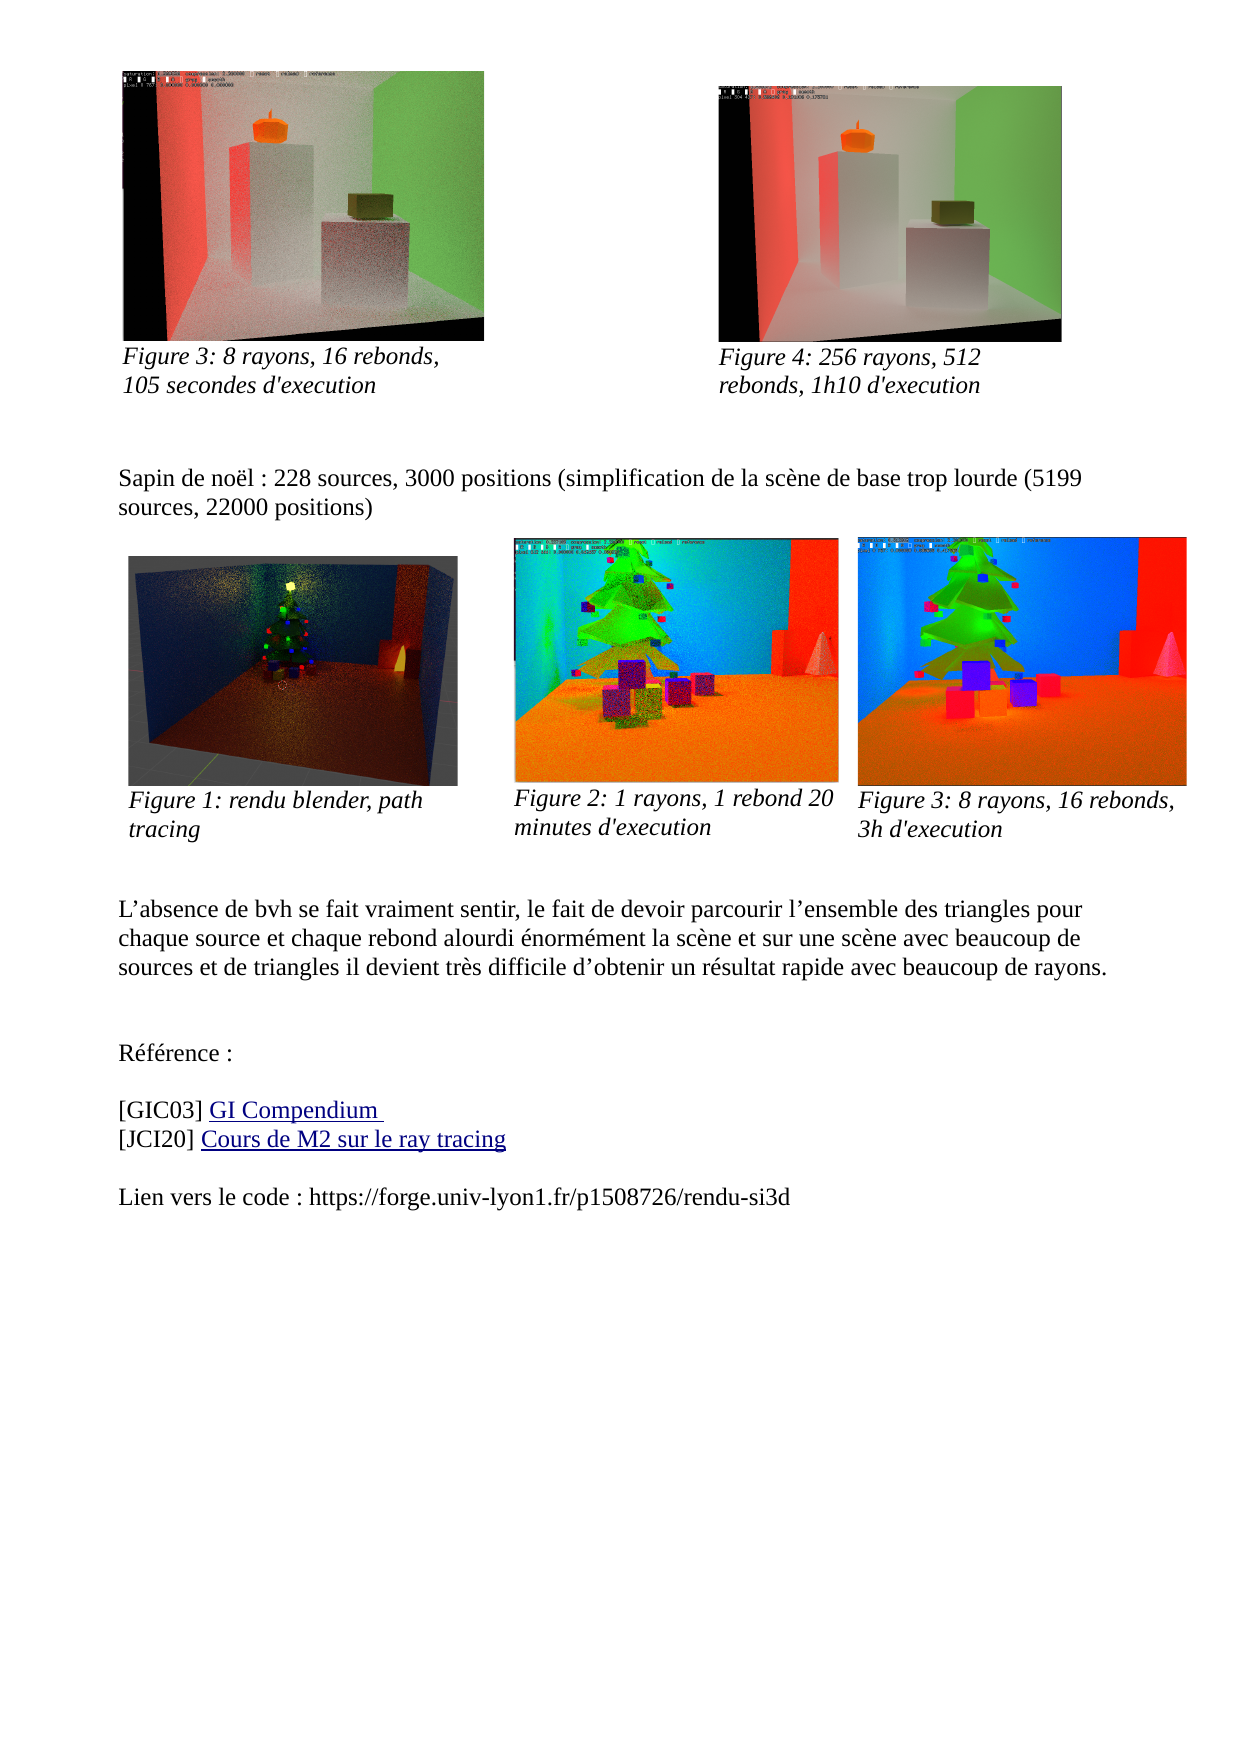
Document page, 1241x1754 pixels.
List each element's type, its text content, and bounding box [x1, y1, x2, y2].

picture [857, 537, 1187, 786]
text Lien vers le code : https://forge.univ-lyon1.fr/p1508726/rendu-si3d [118, 1182, 1122, 1211]
picture [513, 538, 839, 783]
text Figure 3: 8 rayons, 16 rebonds, 3h d'execution [858, 786, 1187, 843]
text L’absence de bvh se fait vraiment sentir, le fait de devoir parcourir l’ensemble des triangles pour chaque source et chaque rebond alourdi énormément la scène et sur une scène avec beaucoup de sources et de triangles il devient très difficile d’obtenir un résultat rapide avec beaucoup de rayons. [118, 894, 1122, 981]
text Référence : [118, 1038, 1122, 1067]
text Figure 3: 8 rayons, 16 rebonds, 105 secondes d'execution [122, 341, 484, 398]
text Figure 1: rendu blender, path tracing [128, 786, 458, 843]
text Sapin de noël : 228 sources, 3000 positions (simplification de la scène de base trop lourde (5199 sources, 22000 positions) [118, 463, 1122, 521]
picture [128, 556, 458, 786]
text Figure 4: 256 rayons, 512 rebonds, 1h10 d'execution [718, 342, 1062, 399]
text [GIC03] GI Compendium [118, 1096, 1122, 1124]
picture [122, 71, 485, 341]
picture [718, 86, 1062, 342]
text [JCI20] Cours de M2 sur le ray tracing [118, 1124, 1122, 1153]
text Figure 2: 1 rayons, 1 rebond 20 minutes d'execution [514, 783, 839, 841]
